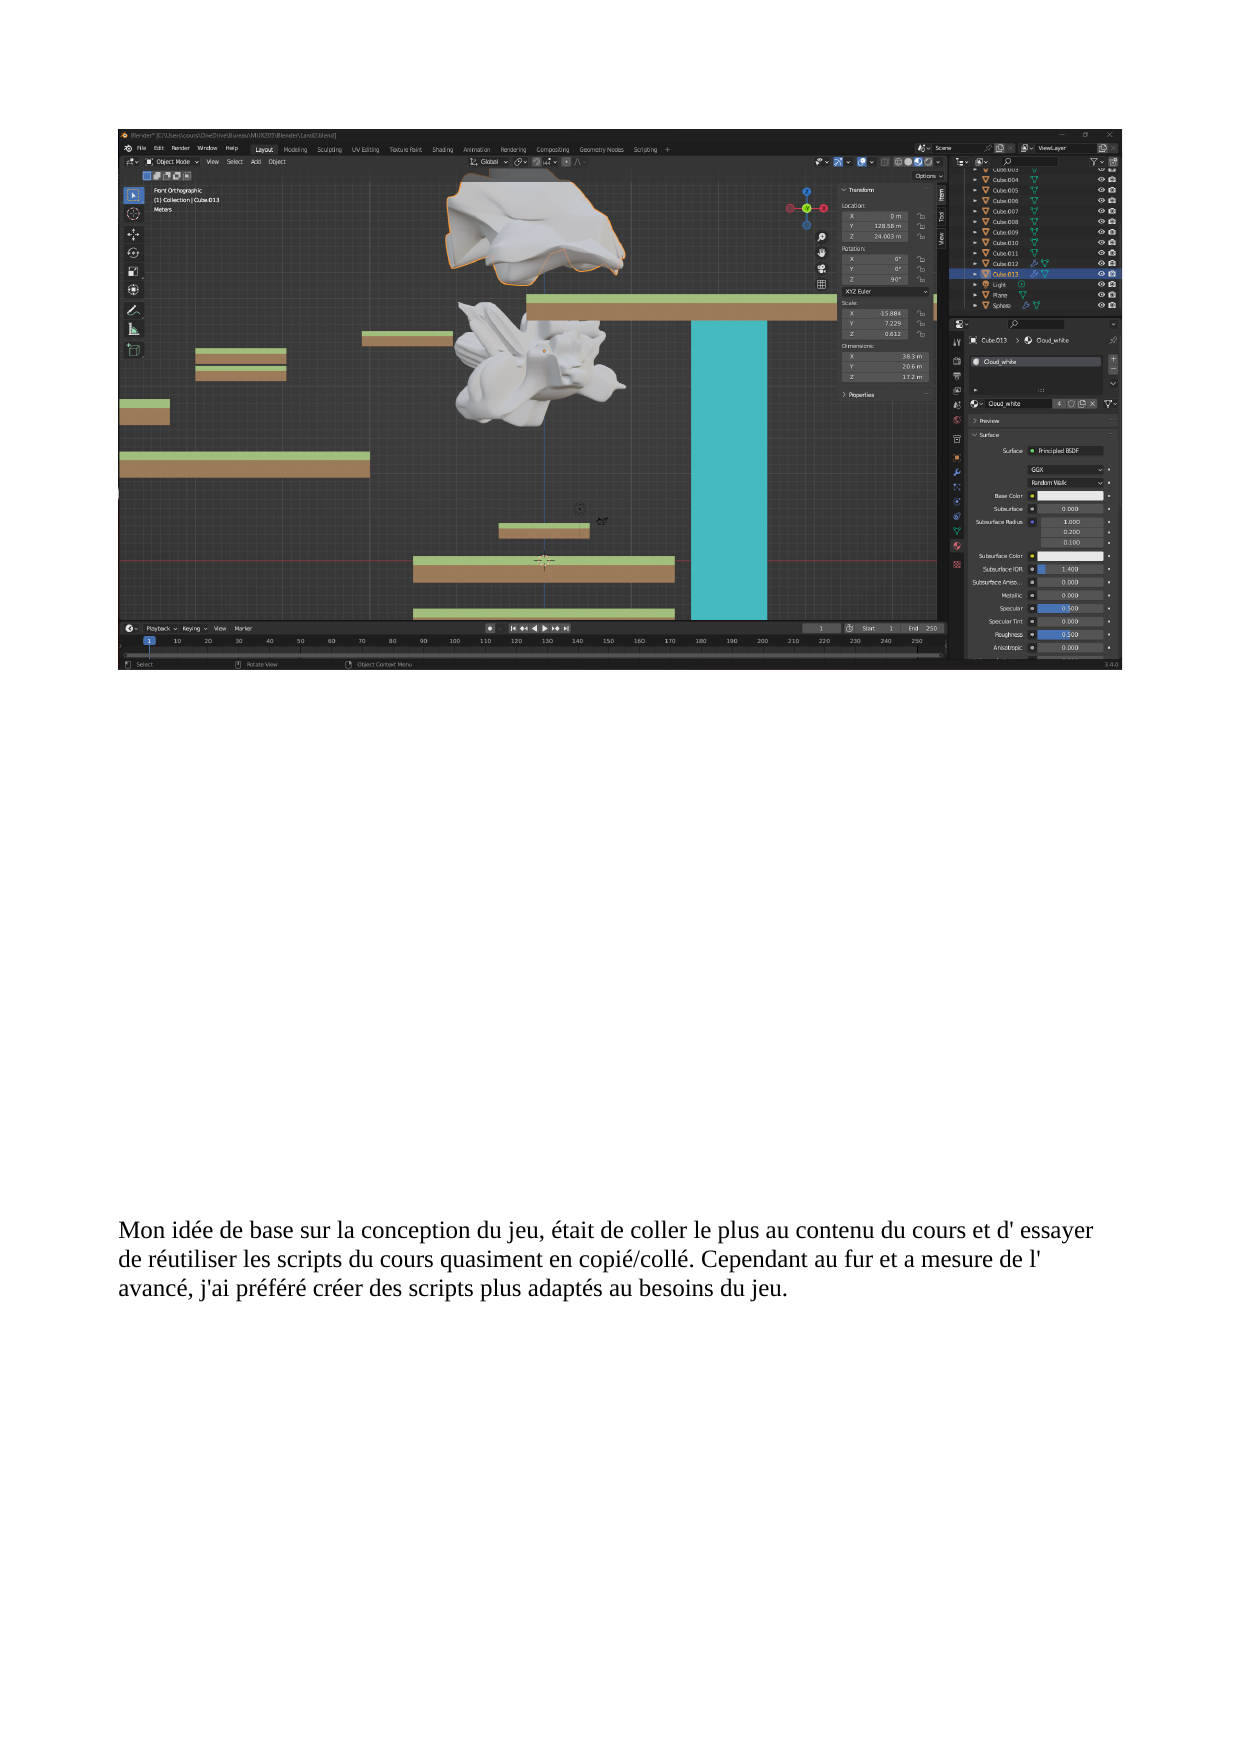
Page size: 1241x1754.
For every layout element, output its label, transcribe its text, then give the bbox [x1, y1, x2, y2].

text Mon idée de base sur la conception du jeu, était de coller le plus au contenu du cours et d' essayer de réutiliser les scripts du cours quasiment en copié/collé. Cependant au fur et a mesure de l' avancé, j'ai préféré créer des scripts plus adaptés au besoins du jeu. [118, 1215, 1122, 1302]
picture [118, 129, 1123, 670]
